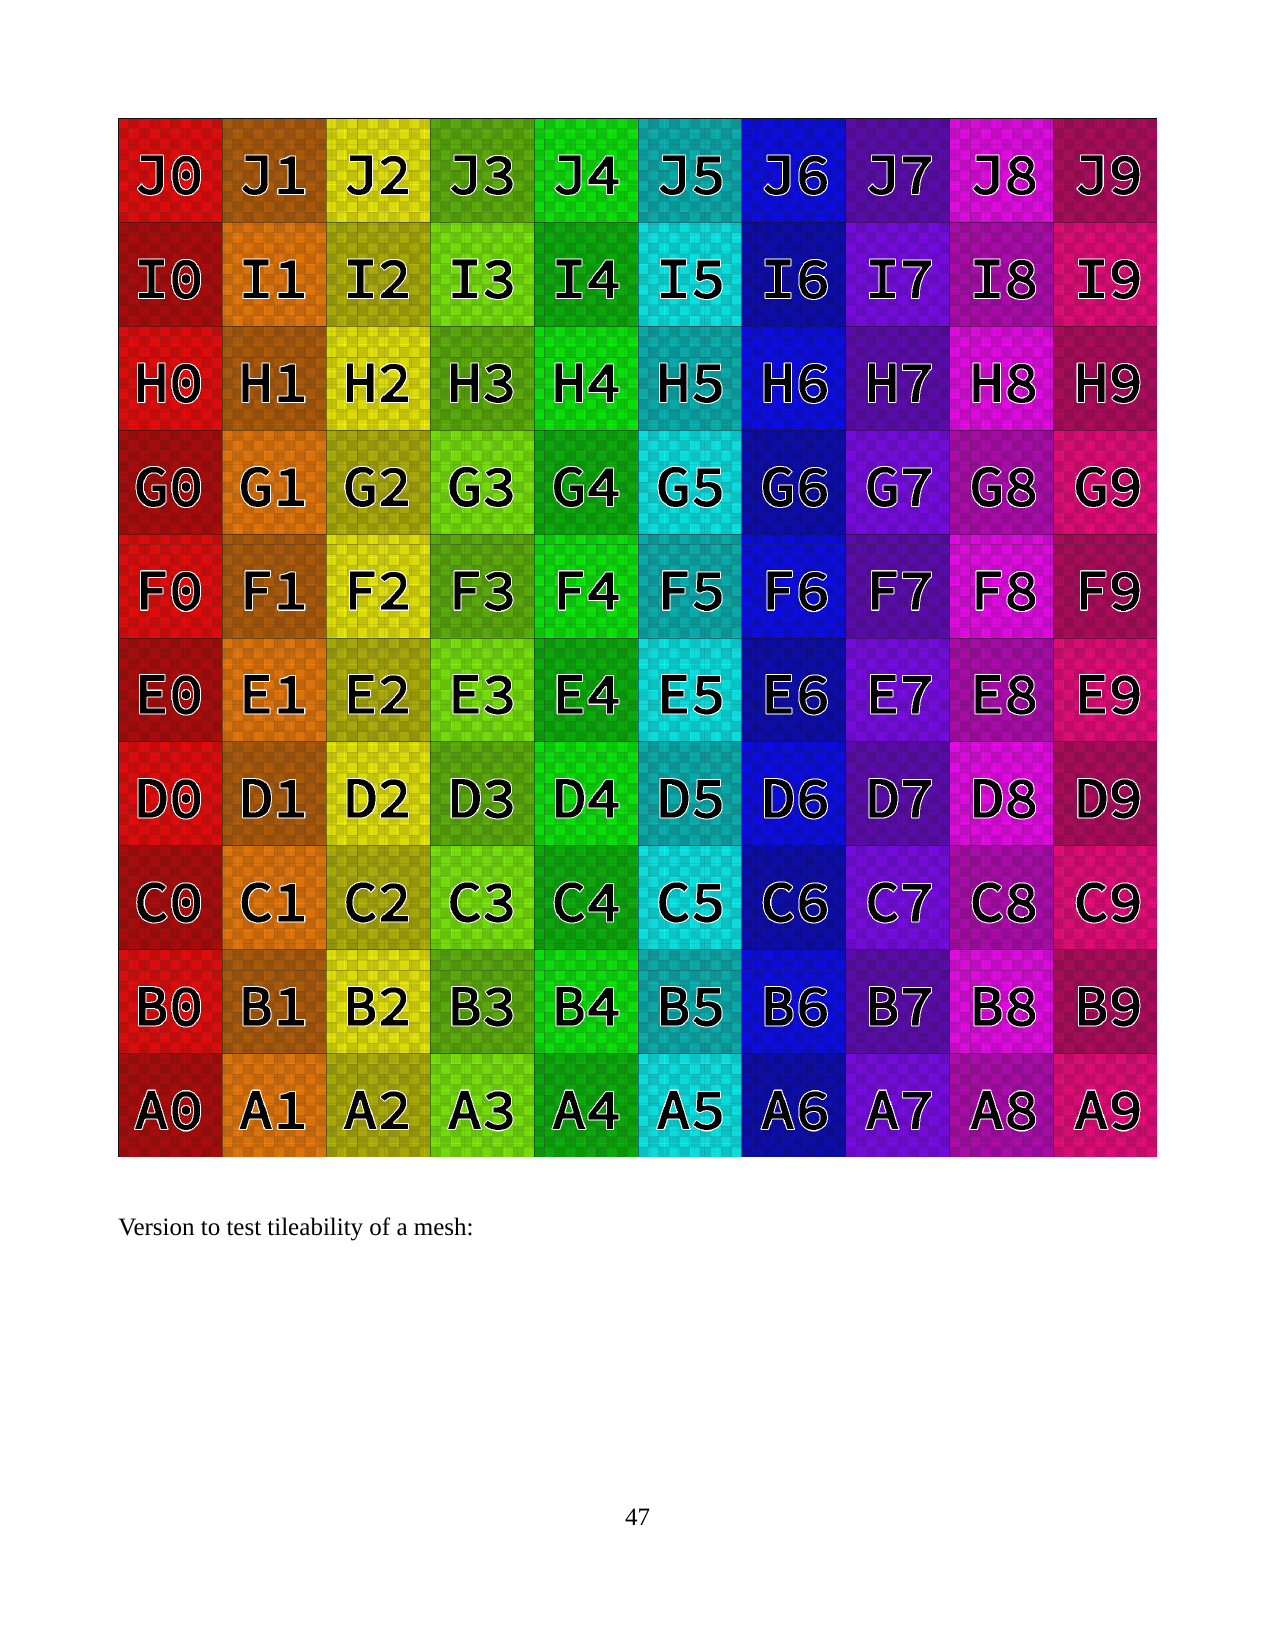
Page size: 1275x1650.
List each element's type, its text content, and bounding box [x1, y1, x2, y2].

text Version to test tileability of a mesh: [118, 1212, 1157, 1240]
picture [118, 118, 1157, 1157]
